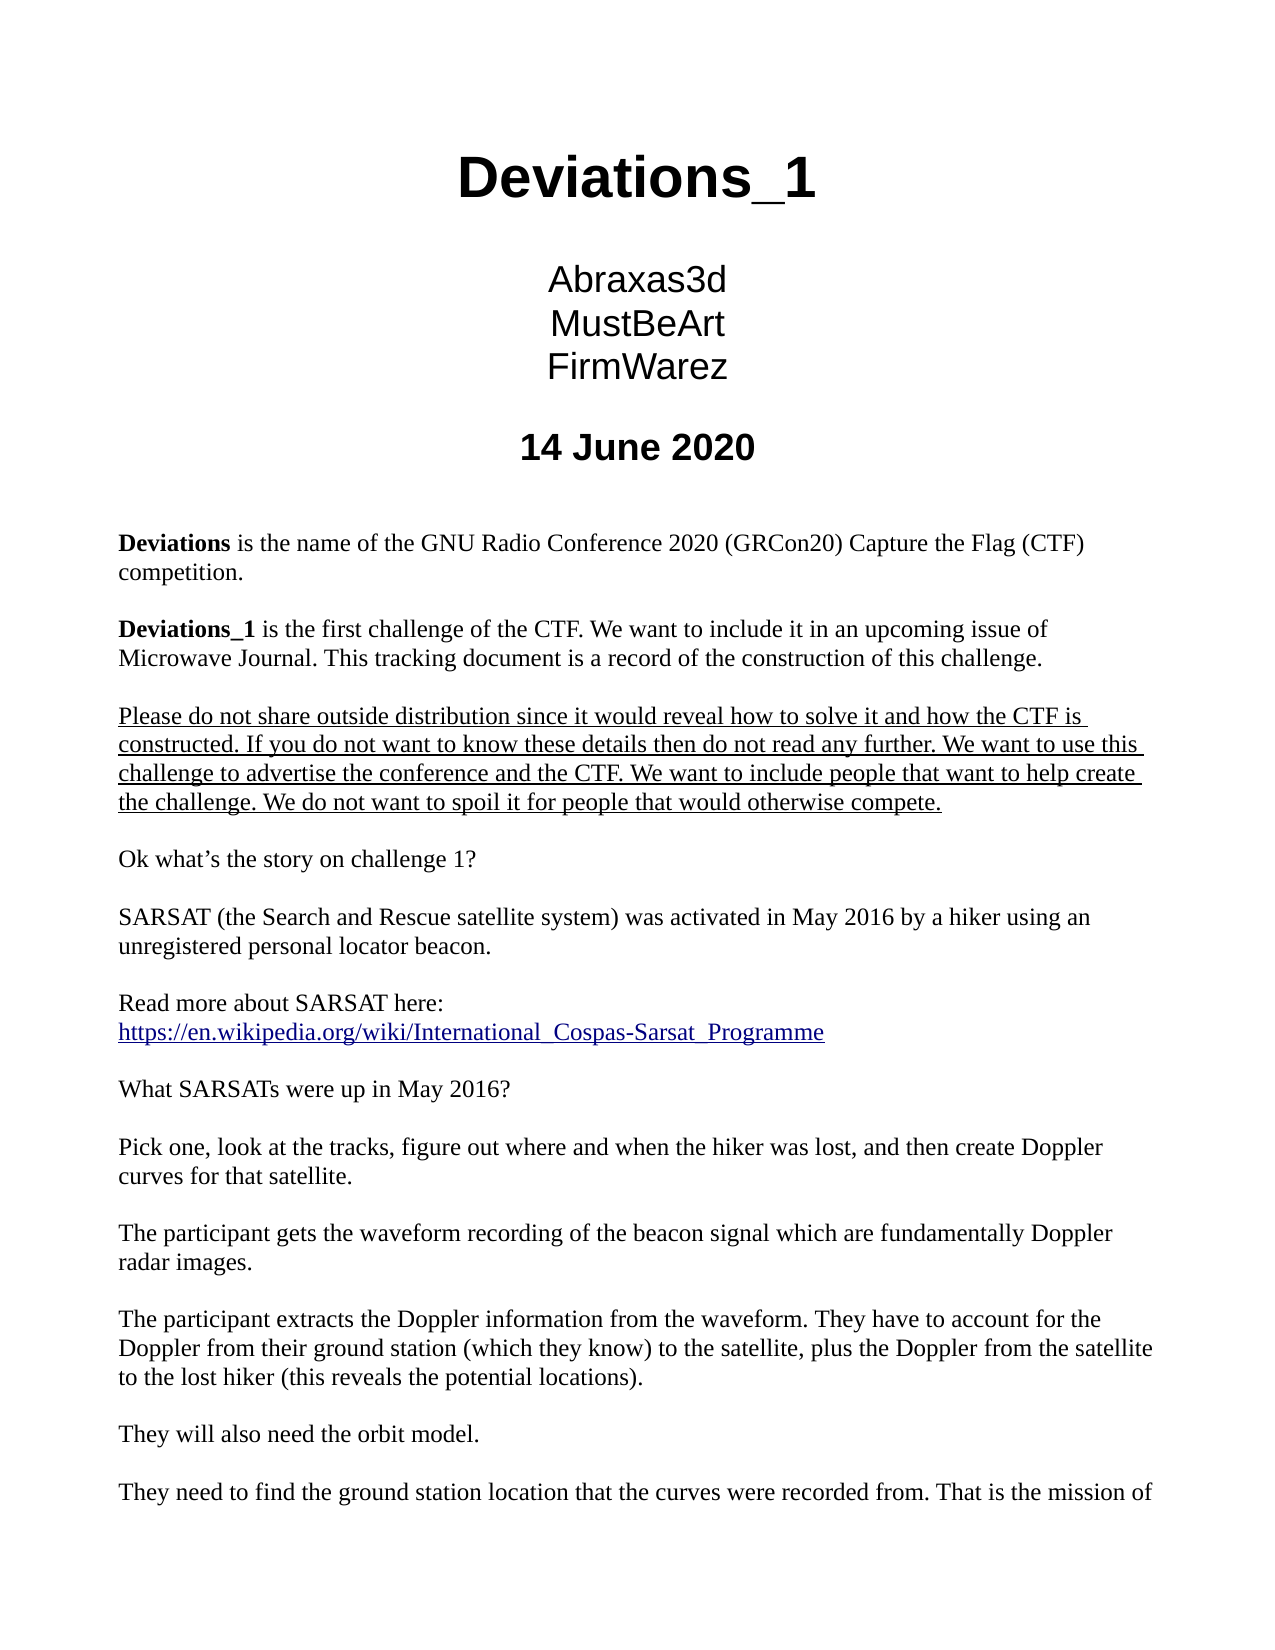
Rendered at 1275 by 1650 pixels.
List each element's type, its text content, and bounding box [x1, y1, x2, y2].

text Deviations is the name of the GNU Radio Conference 2020 (GRCon20) Capture the Flag (CTF) competition. Deviations_1 is the first challenge of the CTF. We want to include it in an upcoming issue of Microwave Journal. This tracking document is a record of the construction of this challenge. Please do not share outside distribution since it would reveal how to solve it and how the CTF is constructed. If you do not want to know these details then do not read any further. We want to use this challenge to advertise the conference and the CTF. We want to include people that want to help create the challenge. We do not want to spoil it for people that would otherwise compete. Ok what’s the story on challenge 1? SARSAT (the Search and Rescue satellite system) was activated in May 2016 by a hiker using an unregistered personal locator beacon. Read more about SARSAT here: https://en.wikipedia.org/wiki/International_Cospas-Sarsat_Programme What SARSATs were up in May 2016? [118, 528, 1157, 1103]
text The participant extracts the Doppler information from the waveform. They have to account for the Doppler from their ground station (which they know) to the satellite, plus the Doppler from the satellite to the lost hiker (this reveals the potential locations). [118, 1304, 1157, 1419]
title Deviations_1 [118, 143, 1157, 210]
subtitle Abraxas3d MustBeArt FirmWarez [118, 258, 1157, 387]
subtitle 14 June 2020 [118, 424, 1157, 468]
text Pick one, look at the tracks, figure out where and when the hiker was lost, and then create Doppler curves for that satellite. The participant gets the waveform recording of the beacon signal which are fundamentally Doppler radar images. [118, 1132, 1157, 1276]
text They will also need the orbit model. They need to find the ground station location that the curves were recorded from. That is the mission of [118, 1419, 1157, 1506]
